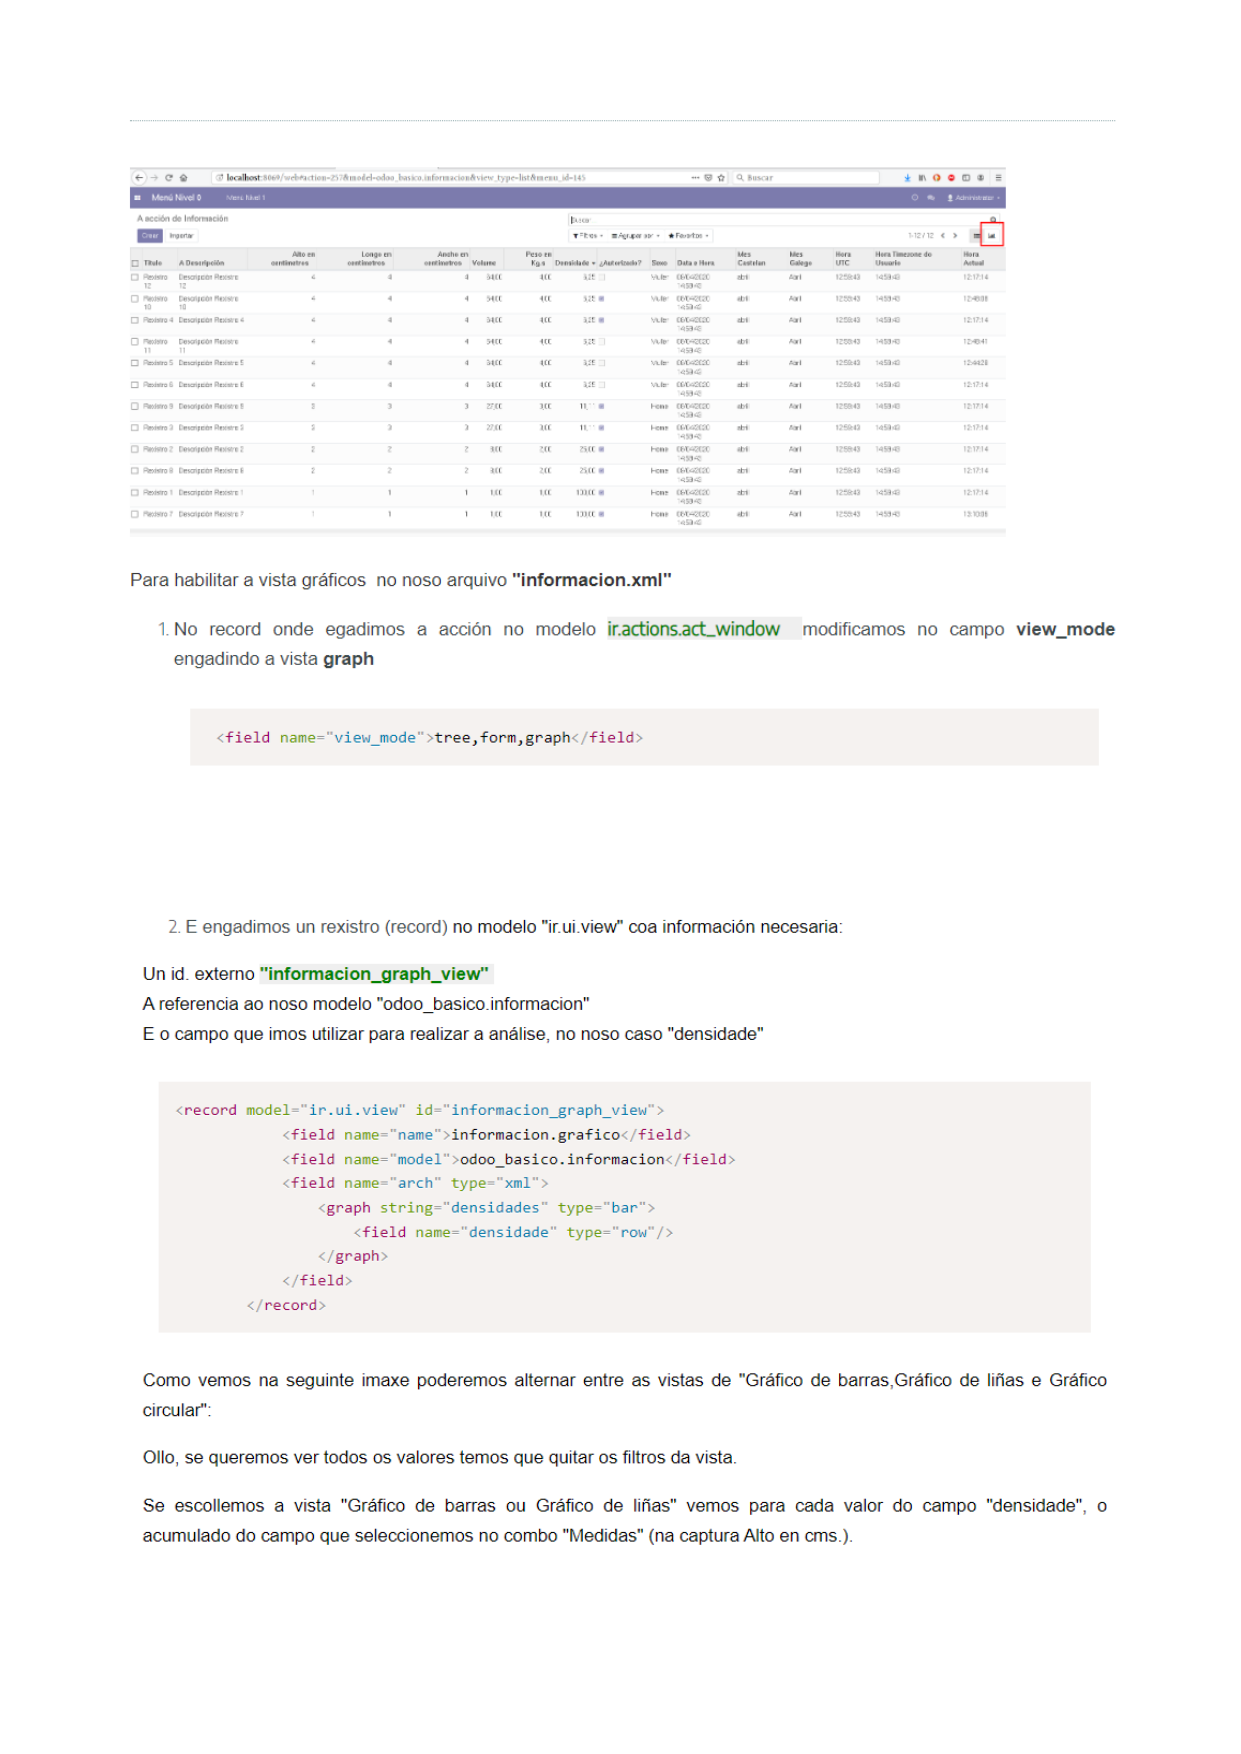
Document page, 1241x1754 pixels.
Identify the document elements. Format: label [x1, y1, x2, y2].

picture [118, 891, 1123, 1562]
picture [118, 118, 1123, 829]
